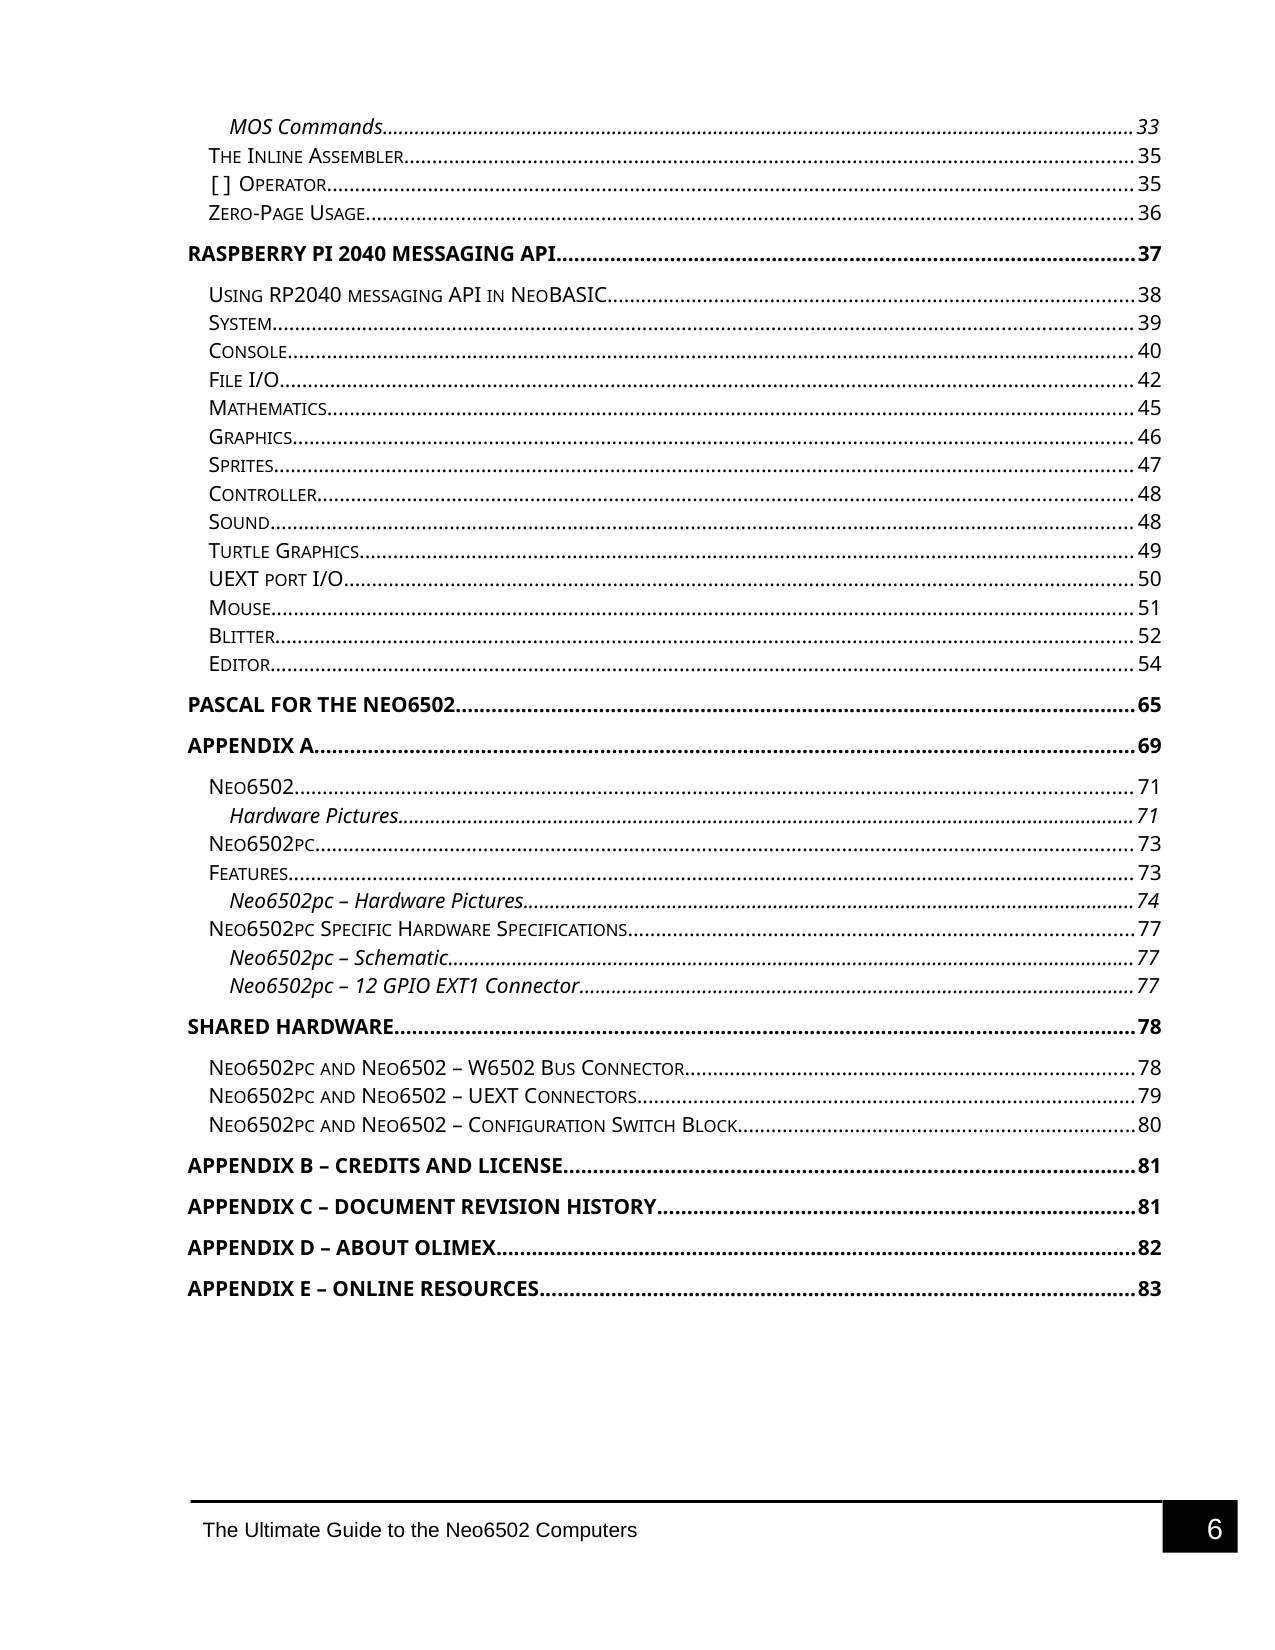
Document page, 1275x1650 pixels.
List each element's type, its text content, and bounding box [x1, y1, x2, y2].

text Using RP2040 messaging API in NeoBASIC 38 [208, 280, 1162, 308]
text Sprites 47 [208, 450, 1162, 479]
text Shared Hardware 78 [187, 1012, 1162, 1041]
text Neo6502pc Specific Hardware Specifications 77 [208, 914, 1162, 943]
text Console 40 [208, 337, 1162, 365]
text Editor 54 [208, 649, 1162, 678]
text Graphics 46 [208, 422, 1162, 450]
text Neo6502pc and Neo6502 – Configuration Switch Block 80 [208, 1110, 1162, 1138]
text Appendix D – About Olimex 82 [187, 1233, 1162, 1261]
text Appendix C – Document Revision History 81 [187, 1192, 1162, 1220]
text Neo6502pc – 12 GPIO EXT1 Connector 77 [229, 971, 1162, 1000]
text Raspberry PI 2040 Messaging API 37 [187, 239, 1162, 267]
text Appendix E – Online Resources 83 [187, 1274, 1162, 1302]
text Neo6502 71 [208, 772, 1162, 801]
text UEXT port I/O 50 [208, 564, 1162, 593]
text Neo6502pc and Neo6502 – W6502 Bus Connector 78 [208, 1053, 1162, 1082]
text Zero-Page Usage 36 [208, 198, 1162, 226]
text [] Operator 35 [208, 169, 1162, 198]
text Hardware Pictures 71 [229, 801, 1162, 829]
text Neo6502pc 73 [208, 829, 1162, 858]
text Mathematics 45 [208, 393, 1162, 422]
text MOS Commands 33 [229, 112, 1162, 141]
text Neo6502pc and Neo6502 – UEXT Connectors 79 [208, 1082, 1162, 1110]
text Appendix A 69 [187, 731, 1162, 760]
text File I/O 42 [208, 365, 1162, 393]
text Sound 48 [208, 507, 1162, 536]
text Features 73 [208, 858, 1162, 886]
text Controller 48 [208, 479, 1162, 507]
text The Inline Assembler 35 [208, 141, 1162, 169]
text Blitter 52 [208, 621, 1162, 649]
text Turtle Graphics 49 [208, 536, 1162, 564]
text System 39 [208, 308, 1162, 337]
text Neo6502pc – Hardware Pictures 74 [229, 886, 1162, 914]
text Neo6502pc – Schematic 77 [229, 943, 1162, 971]
text Pascal for the Neo6502 65 [187, 690, 1162, 719]
text Appendix B – CREDITS and LICENSE 81 [187, 1151, 1162, 1179]
text Mouse 51 [208, 593, 1162, 621]
